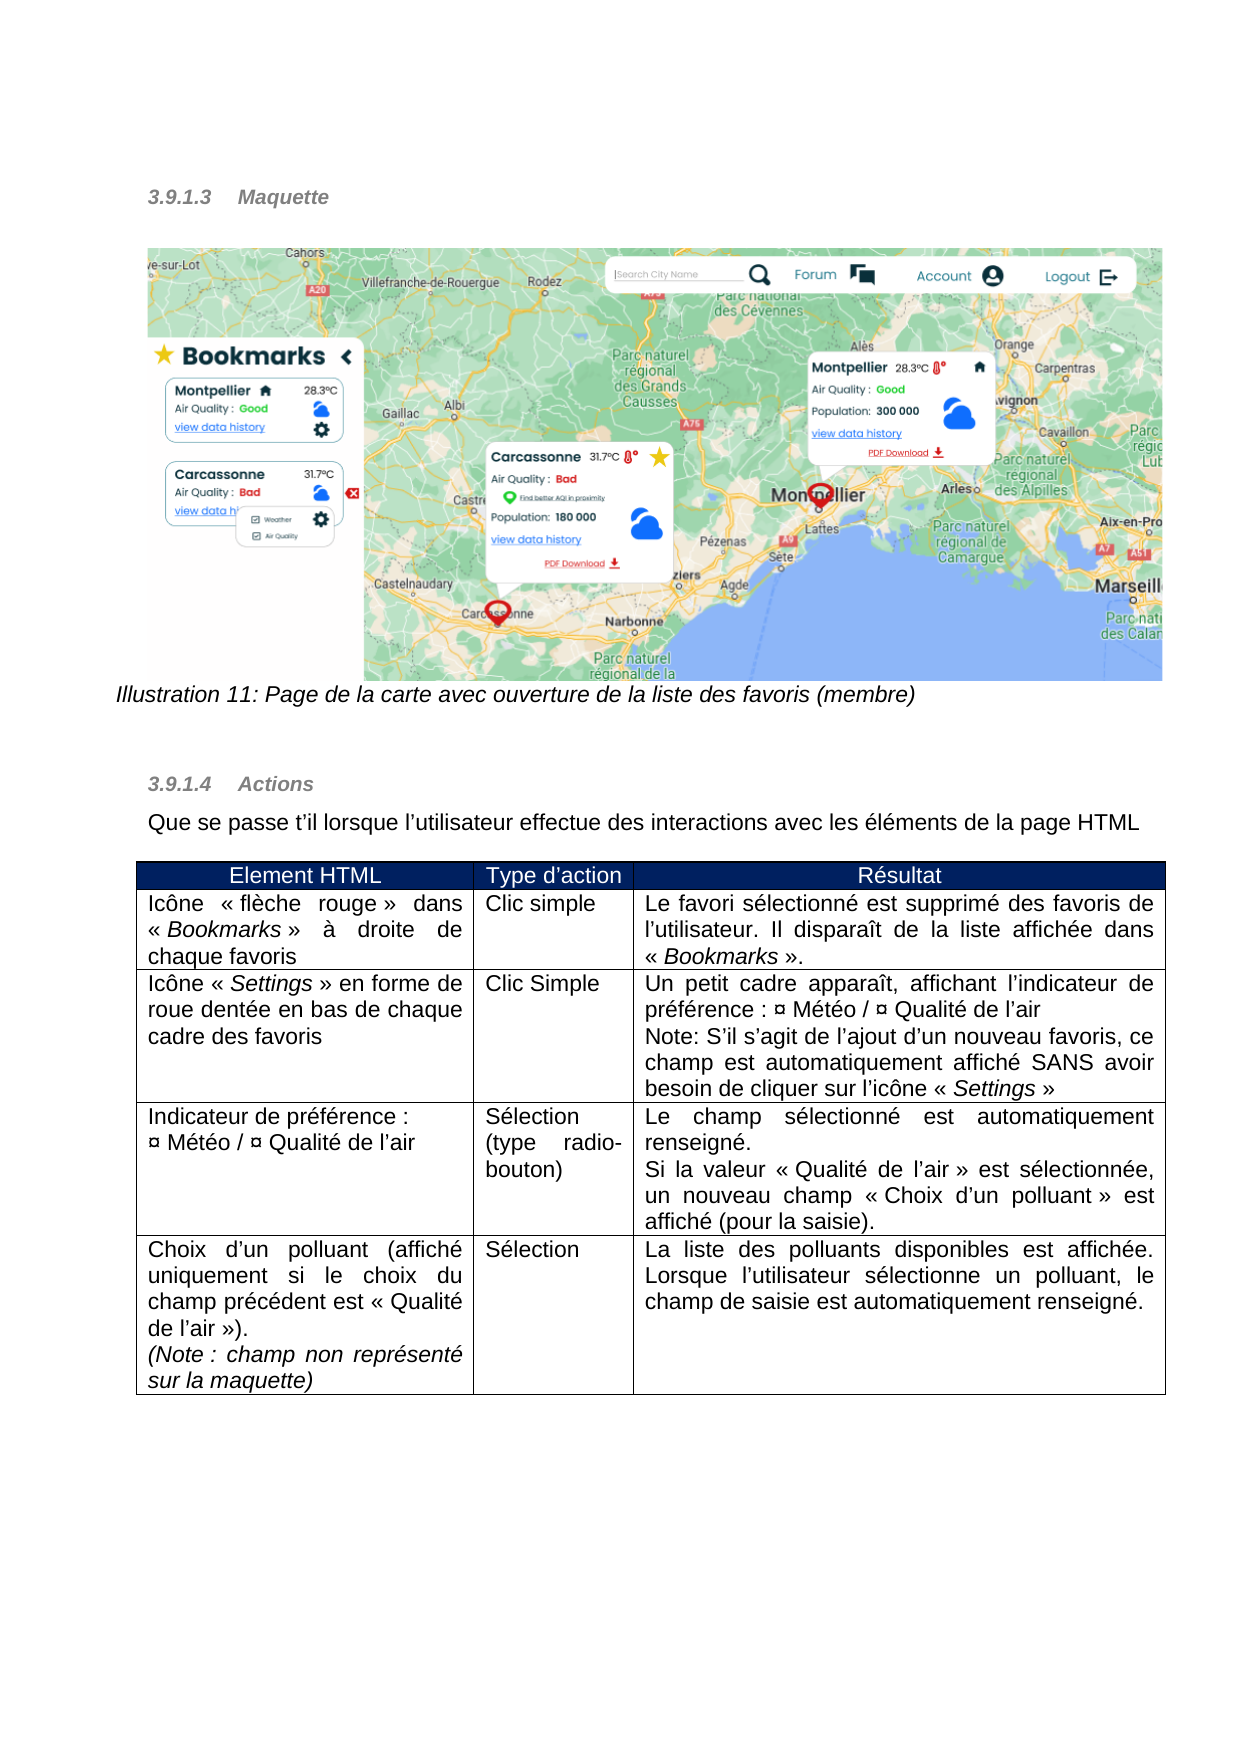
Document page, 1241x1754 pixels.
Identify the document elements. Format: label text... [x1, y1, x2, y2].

table_cell Choix d’un polluant (affiché uniquement si le choix du champ précédent est « Qualité de l’air »). (Note : champ non représenté sur la maquette) [137, 1236, 473, 1394]
table_cell Le favori sélectionné est supprimé des favoris de l’utilisateur. Il disparaît de la liste affichée dans « Bookmarks ». [634, 890, 1165, 969]
table_header Type d’action [474, 863, 633, 889]
subtitle Maquette [148, 185, 1162, 209]
table_header Element HTML [137, 863, 473, 889]
table_cell Clic simple [474, 890, 633, 969]
table_cell Un petit cadre apparaît, affichant l’indicateur de préférence : ¤ Météo / ¤ Qualité de l’air Note: S’il s’agit de l’ajout d’un nouveau favoris, ce champ est automatiquement affiché SANS avoir besoin de cliquer sur l’icône « Settings » [634, 970, 1165, 1102]
table_cell Sélection (type radio-bouton) [474, 1103, 633, 1234]
picture [147, 248, 1163, 681]
table_cell Clic Simple [474, 970, 633, 1102]
text Que se passe t’il lorsque l’utilisateur effectue des interactions avec les éléments de la page HTML [148, 809, 1162, 835]
table_header Résultat [634, 863, 1165, 889]
table_cell Sélection [474, 1236, 633, 1394]
table_cell Icône « Settings » en forme de roue dentée en bas de chaque cadre des favoris [137, 970, 473, 1102]
text Illustration 11: Page de la carte avec ouverture de la liste des favoris (membre) [116, 248, 1194, 707]
table_cell La liste des polluants disponibles est affichée. Lorsque l’utilisateur sélectionne un polluant, le champ de saisie est automatiquement renseigné. [634, 1236, 1165, 1394]
table_cell Indicateur de préférence : ¤ Météo / ¤ Qualité de l’air [137, 1103, 473, 1234]
subtitle Actions [148, 772, 1162, 796]
table_cell Icône « flèche rouge » dans « Bookmarks » à droite de chaque favoris [137, 890, 473, 969]
table_cell Le champ sélectionné est automatiquement renseigné. Si la valeur « Qualité de l’air » est sélectionnée, un nouveau champ « Choix d’un polluant » est affiché (pour la saisie). [634, 1103, 1165, 1234]
